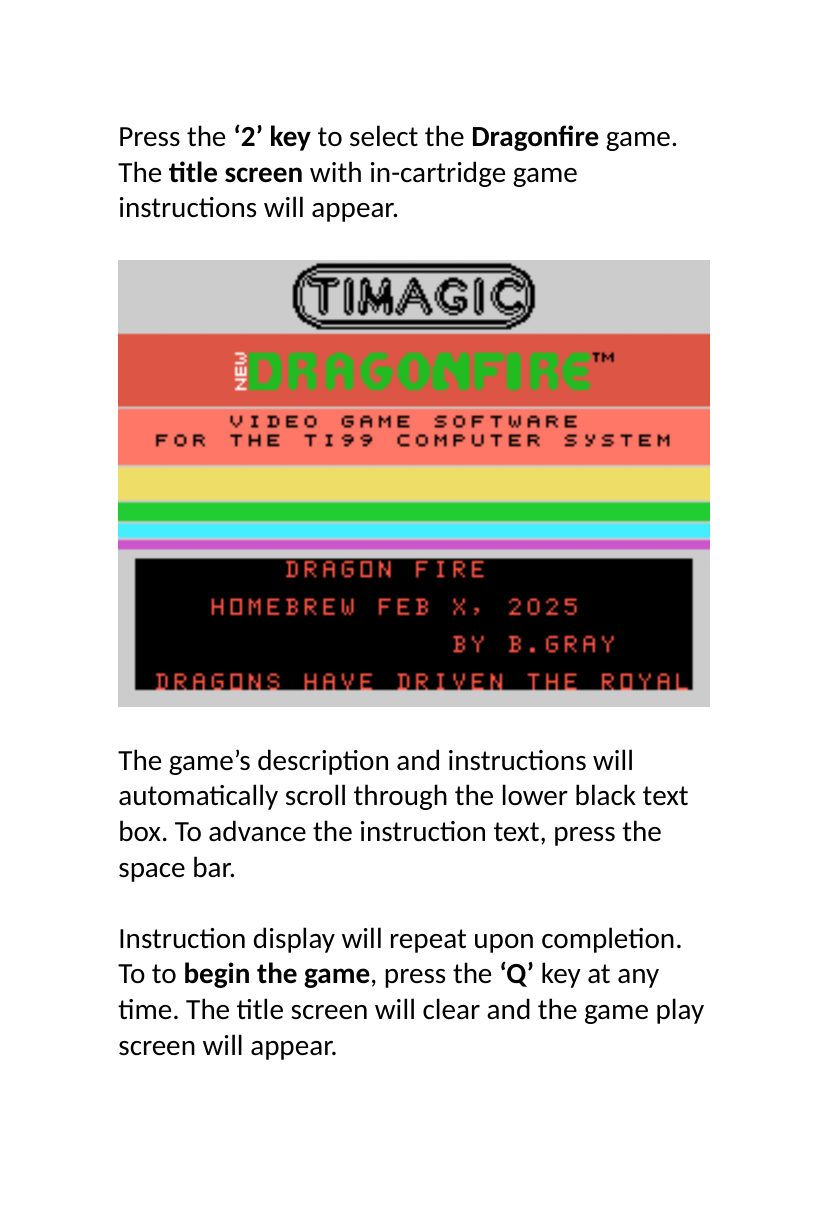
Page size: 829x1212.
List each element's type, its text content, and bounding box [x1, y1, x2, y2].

text Press the ‘2’ key to select the Dragonfire game. The title screen with in-cartridge game instructions will appear. [118, 118, 710, 225]
text Instruction display will repeat upon completion. To to begin the game, press the ‘Q’ key at any time. The title screen will clear and the game play screen will appear. [118, 920, 710, 1062]
text The game’s description and instructions will automatically scroll through the lower black text box. To advance the instruction text, press the space bar. [118, 742, 710, 884]
picture [118, 260, 710, 707]
